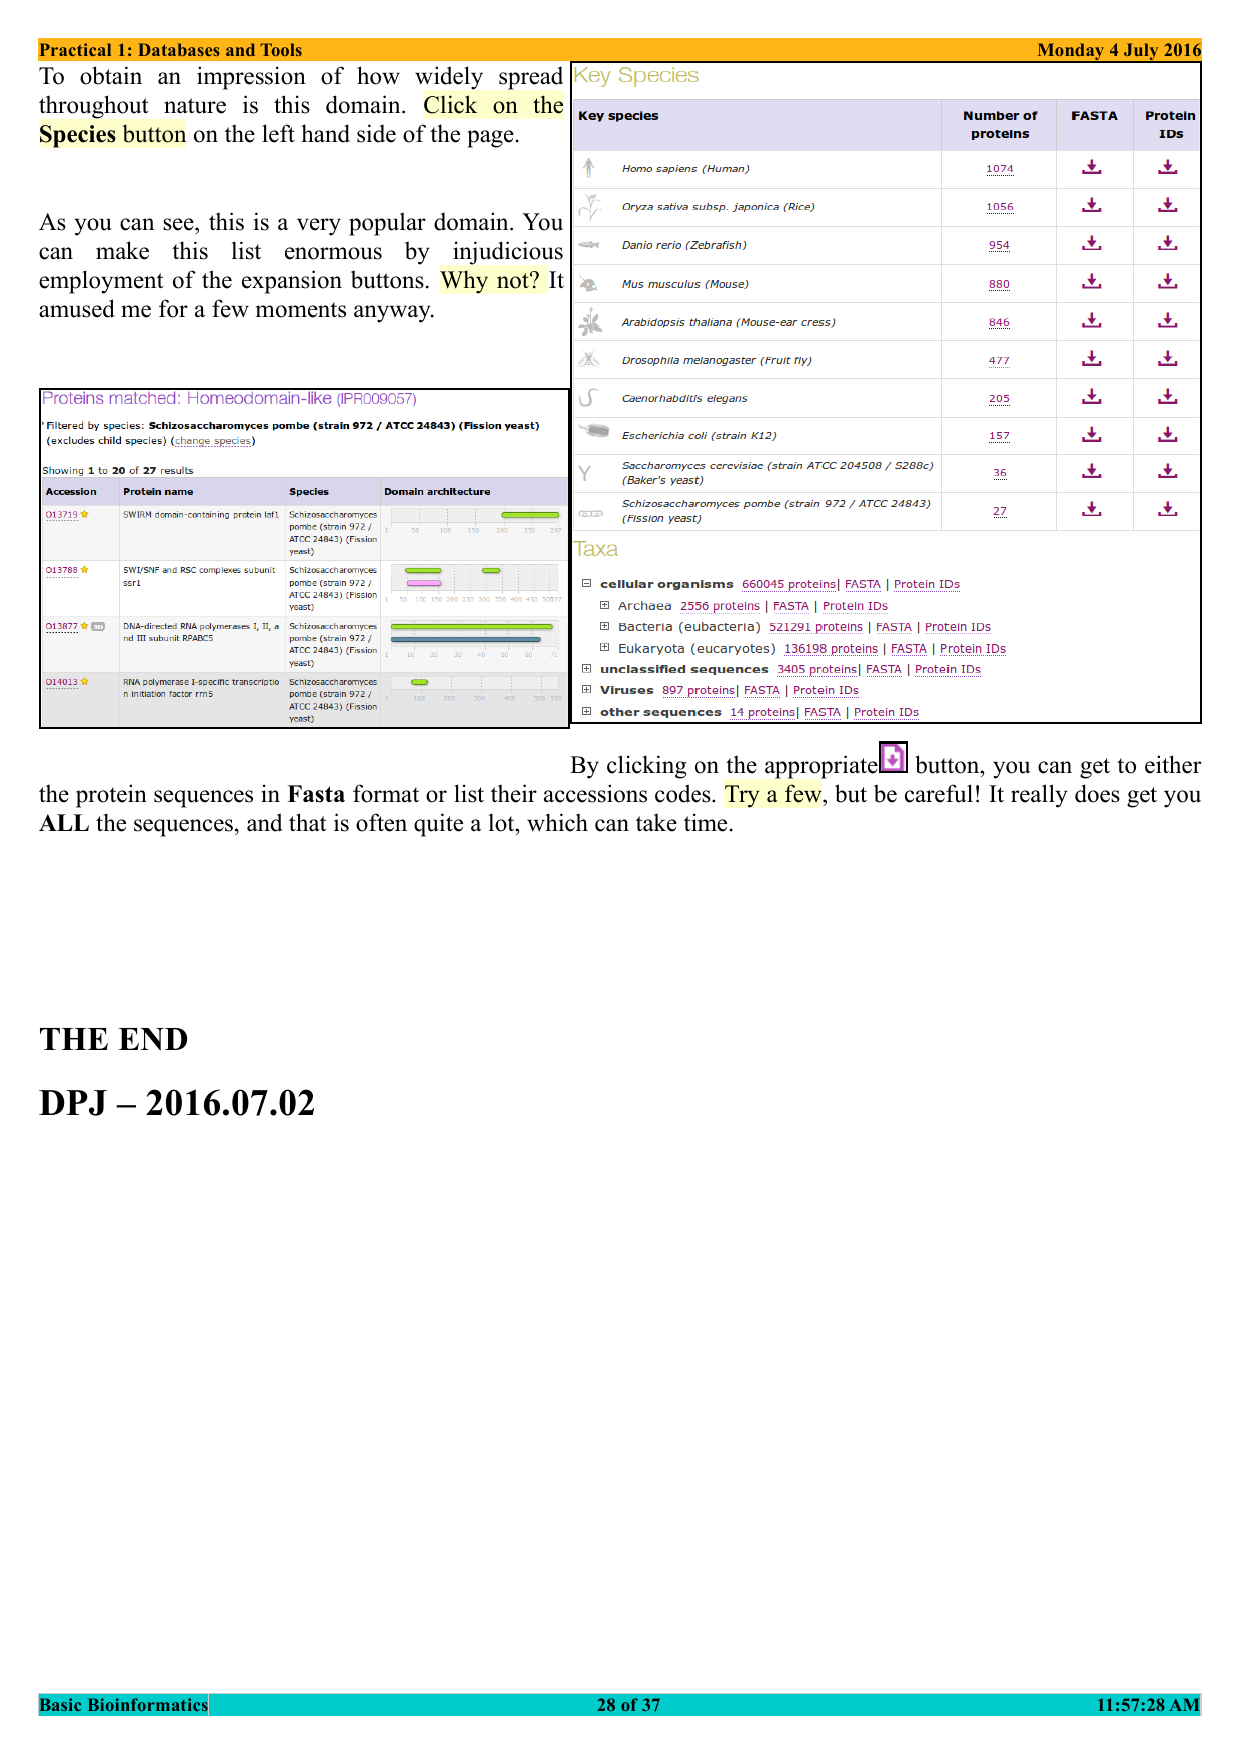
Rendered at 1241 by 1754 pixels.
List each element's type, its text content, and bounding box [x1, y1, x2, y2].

picture [572, 63, 1200, 722]
picture [41, 390, 568, 727]
picture [881, 744, 906, 771]
text [38, 364, 570, 388]
text THE END [38, 1019, 1202, 1057]
text By clicking on the appropriate button, you can get to either the protein sequences in Fasta format or list their accessions codes. Try a few, but be careful! It really does get you ALL the sequences, and that is often quite a lot, which can take time. [38, 389, 1202, 837]
text As you can see, this is a very popular domain. You can make this list enormous by injudicious employment of the expansion buttons. Why not? It amused me for a few moments anyway. [38, 207, 570, 323]
text To obtain an impression of how widely spread throughout nature is this domain. Click on the Species button on the left hand side of the page. [38, 61, 570, 148]
text DPJ – 2016.07.02 [38, 1081, 1202, 1124]
